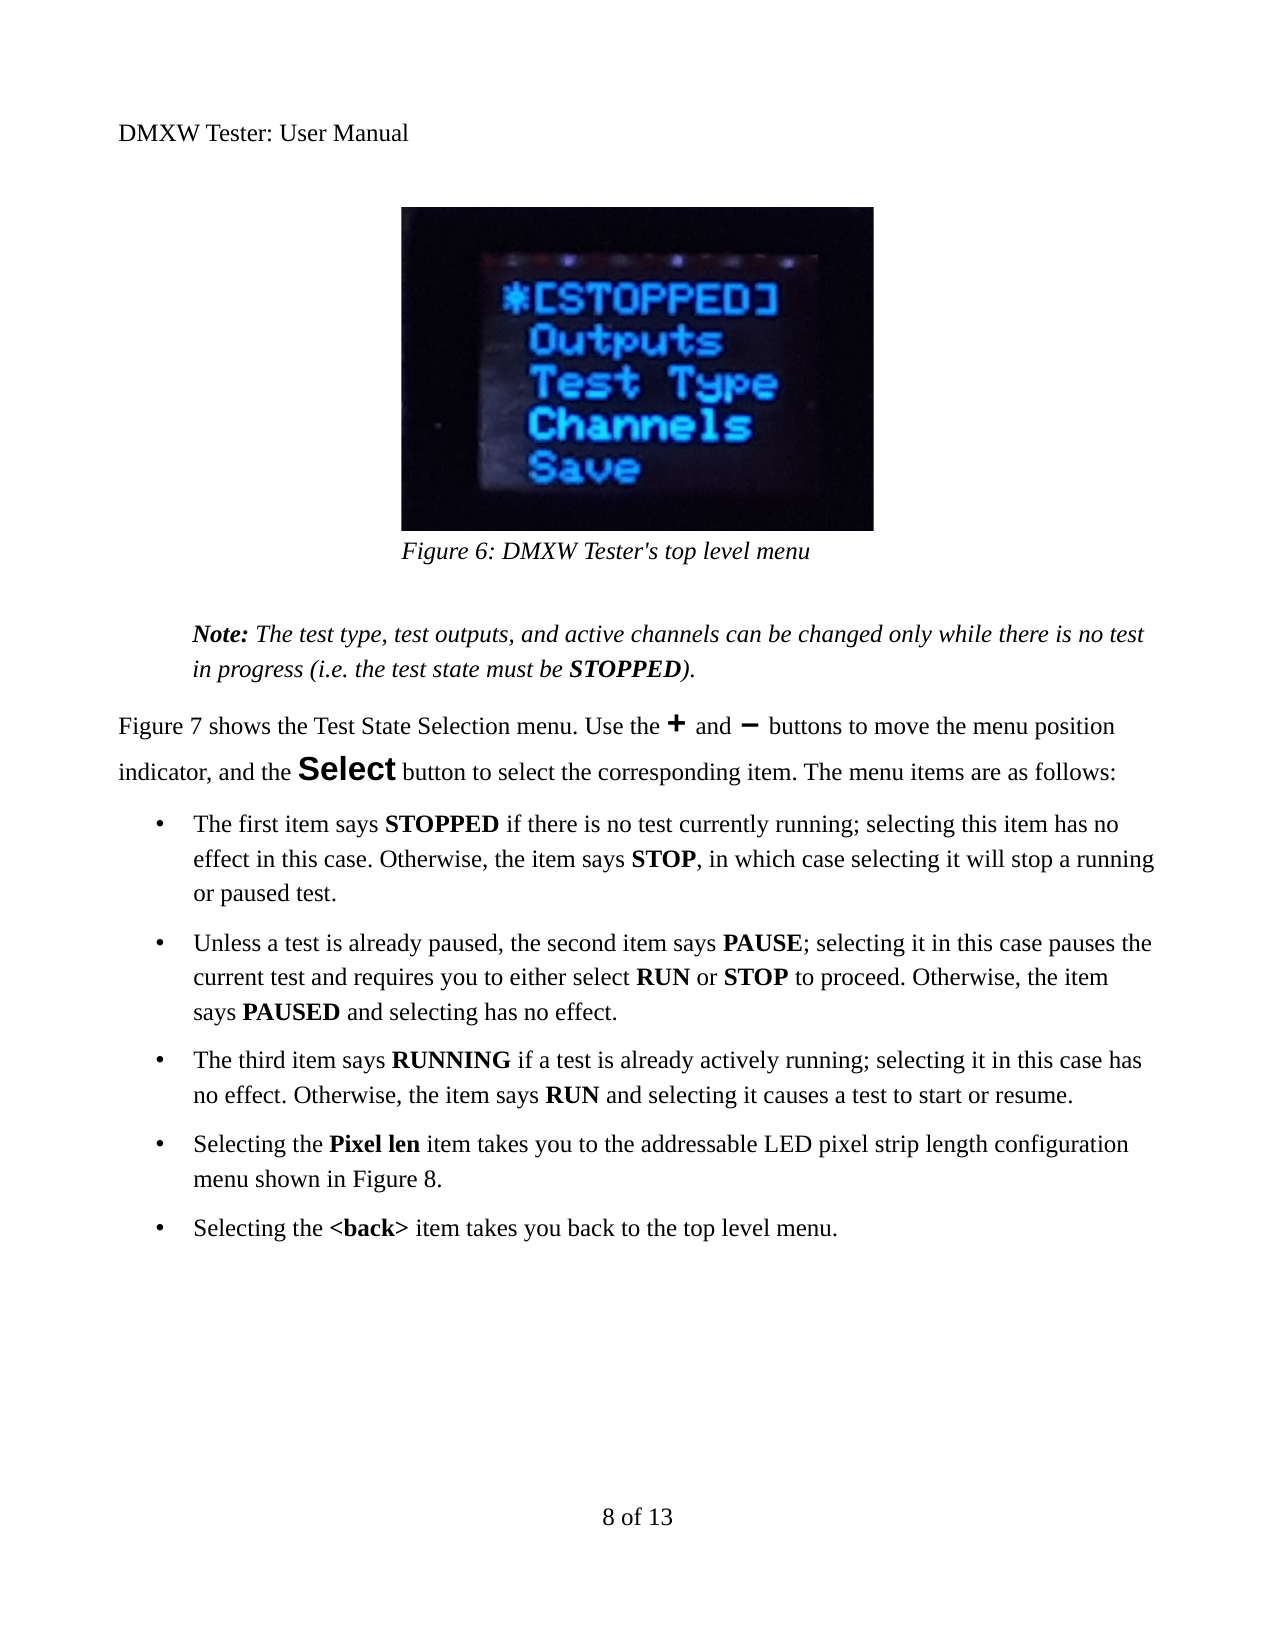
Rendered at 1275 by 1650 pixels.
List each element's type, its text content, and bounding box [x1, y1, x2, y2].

list The first item says STOPPED if there is no test currently running; selecting this item has no effect in this case. Otherwise, the item says STOP, in which case selecting it will stop a running or paused test. [156, 809, 1157, 907]
text Figure 6: DMXW Tester's top level menu [401, 208, 874, 564]
list Selecting the Pixel len item takes you to the addressable LED pixel strip length configuration menu shown in Figure 8. [156, 1129, 1157, 1192]
text Note: The test type, test outputs, and active channels can be changed only while there is no test in progress (i.e. the test state must be STOPPED). [192, 619, 1157, 683]
list The third item says RUNNING if a test is already actively running; selecting it in this case has no effect. Otherwise, the item says RUN and selecting it causes a test to start or resume. [156, 1046, 1157, 1109]
text Figure 7 shows the Test State Selection menu. Use the + and – buttons to move the menu position indicator, and the Select button to select the corresponding item. The menu items are as follows: [118, 703, 1157, 787]
list Unless a test is already paused, the second item says PAUSE; selecting it in this case pauses the current test and requires you to either select RUN or STOP to proceed. Otherwise, the item says PAUSED and selecting has no effect. [156, 928, 1157, 1025]
list Selecting the <back> item takes you back to the top level menu. [156, 1213, 1157, 1241]
picture [584, 265, 672, 408]
